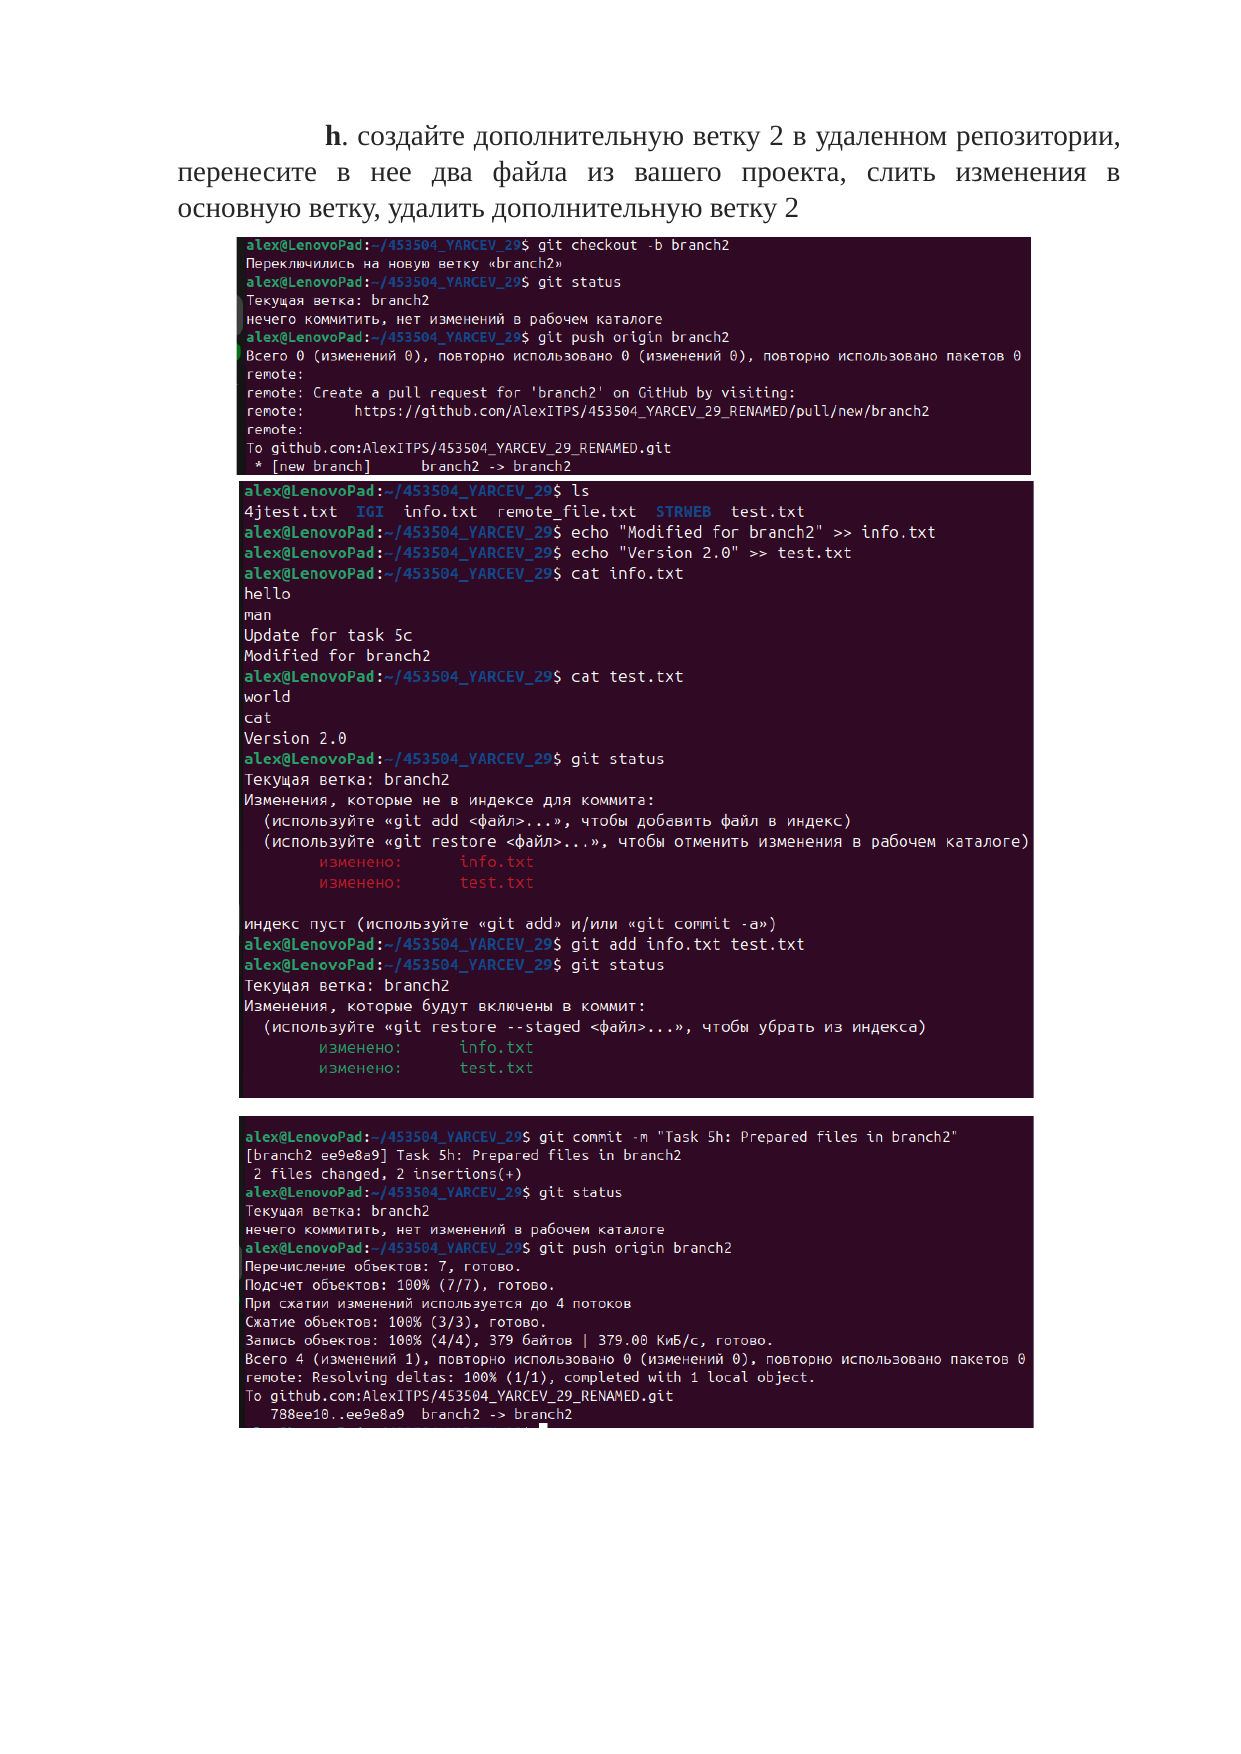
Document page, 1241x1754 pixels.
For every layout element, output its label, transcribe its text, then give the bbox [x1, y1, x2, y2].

picture [239, 481, 1034, 1098]
picture [239, 1116, 1034, 1428]
picture [236, 237, 1031, 475]
text h. создайте дополнительную ветку 2 в удаленном репозитории, перенесите в нее два файла из вашего проекта, слить изменения в основную ветку, удалить дополнительную ветку 2 [177, 118, 1122, 224]
